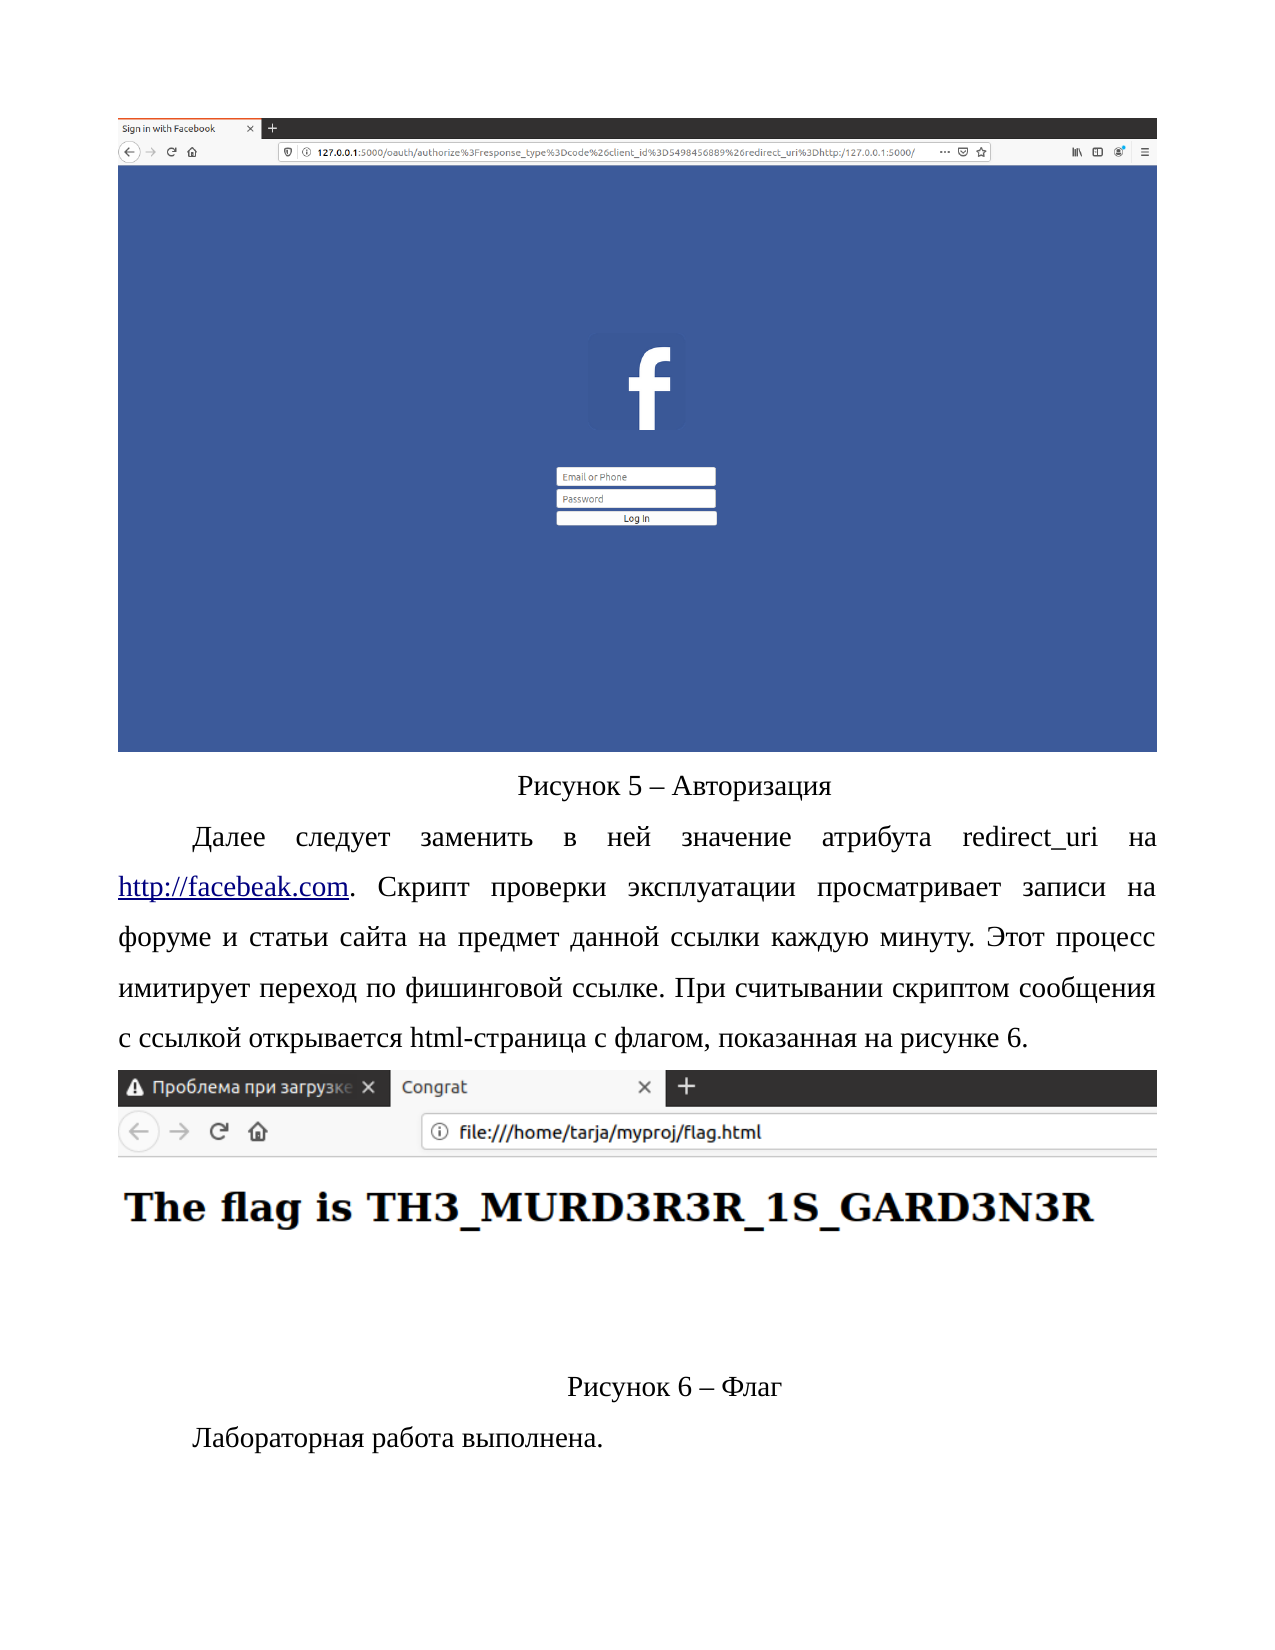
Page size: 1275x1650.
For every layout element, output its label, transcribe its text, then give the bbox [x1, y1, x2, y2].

picture [118, 1070, 1157, 1353]
picture [118, 118, 1157, 752]
text Рисунок 6 ‒ Флаг [118, 1353, 1157, 1403]
text Далее следует заменить в ней значение атрибута redirect_uri на http://facebeak.com. Скрипт проверки эксплуатации просматривает записи на форуме и статьи сайта на предмет данной ссылки каждую минуту. Этот процесс имитирует переход по фишинговой ссылке. При считывании скриптом сообщения с ссылкой открывается html-страница с флагом, показанная на рисунке 6. [118, 819, 1157, 1053]
text Лабораторная работа выполнена. [118, 1420, 1157, 1453]
text Рисунок 5 ‒ Авторизация [118, 752, 1157, 802]
